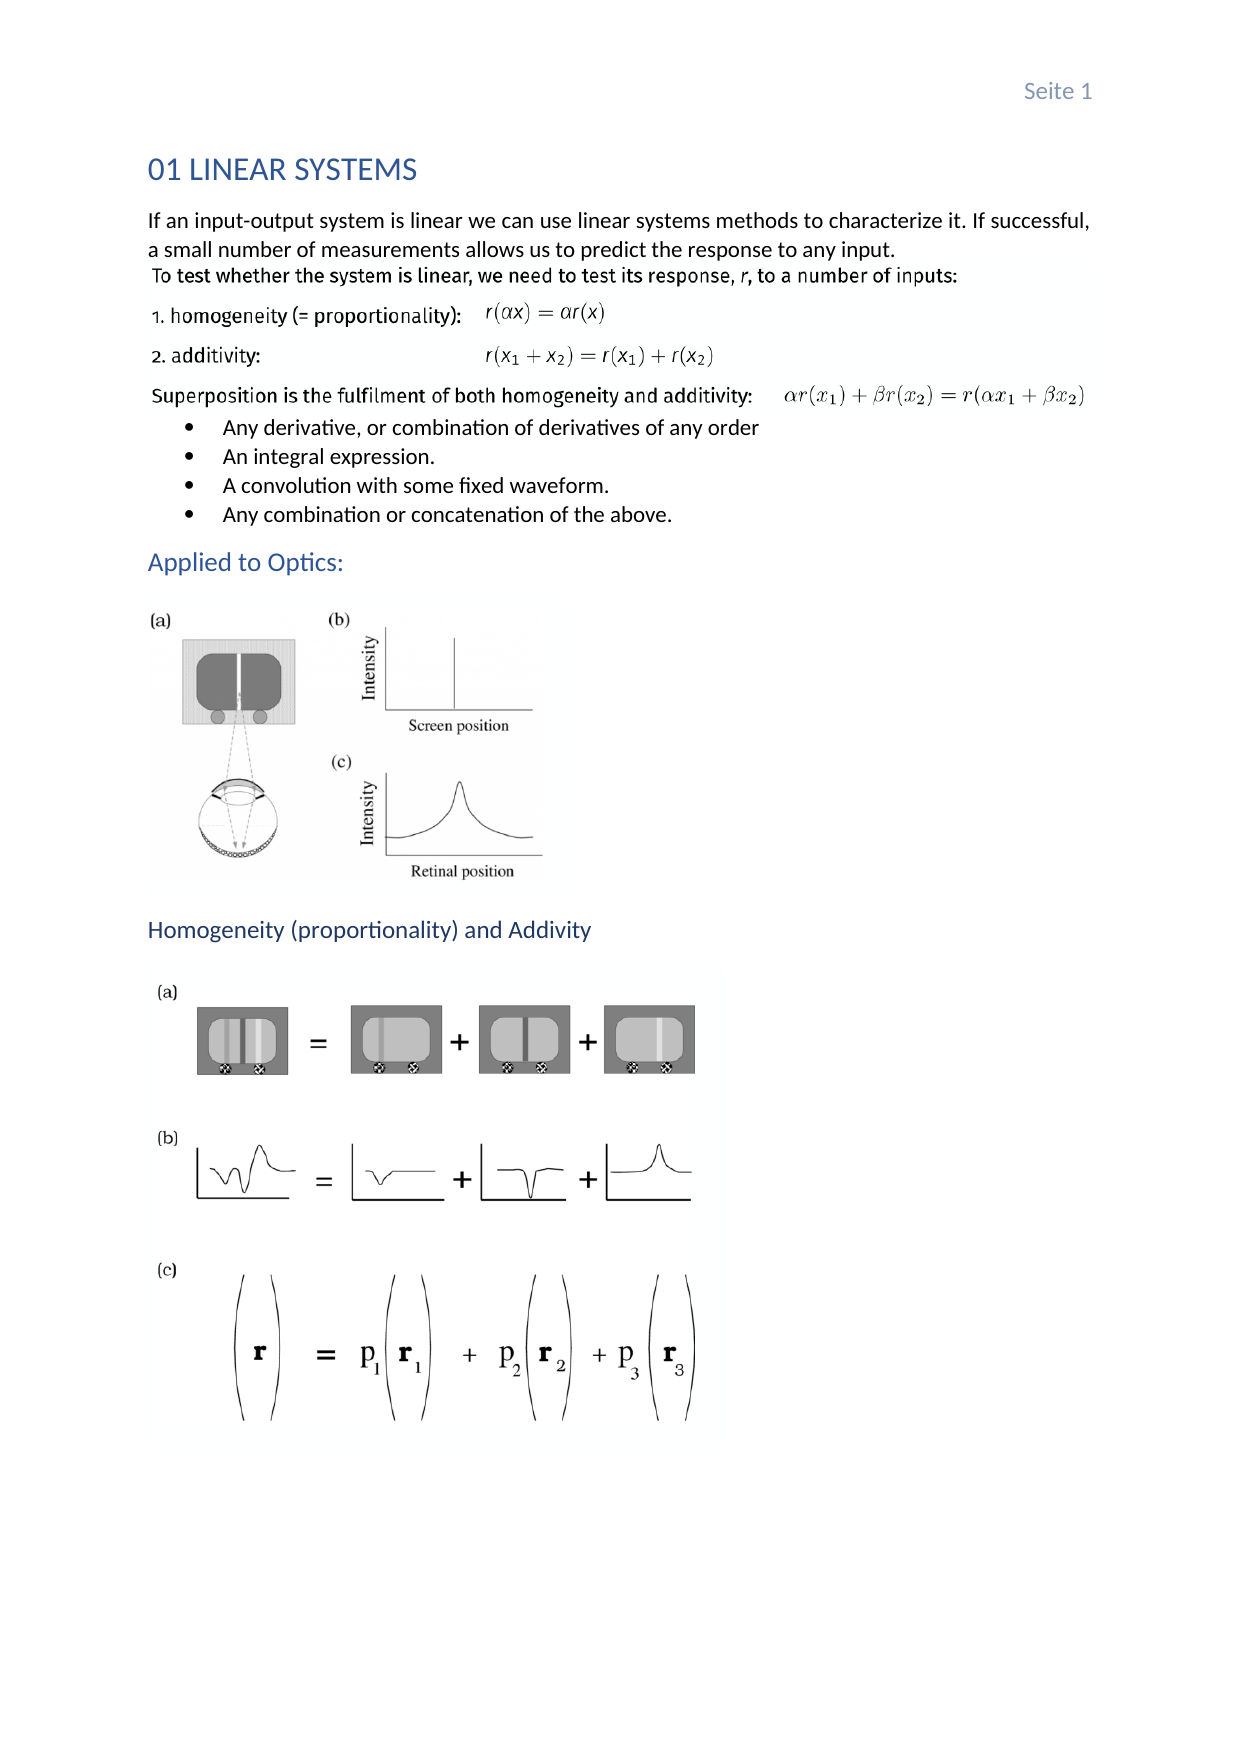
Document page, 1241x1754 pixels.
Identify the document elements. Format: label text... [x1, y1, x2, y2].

list Any derivative, or combination of derivatives of any order [185, 413, 1093, 441]
list An integral expression. [185, 442, 1093, 470]
subtitle 01 LINEAR SYSTEMS [148, 148, 1093, 188]
text If an input-output system is linear we can use linear systems methods to characterize it. If successful, a small number of measurements allows us to predict the response to any input. [148, 206, 1093, 263]
subtitle Applied to Optics: [148, 545, 1093, 578]
list A convolution with some fixed waveform. [185, 471, 1093, 499]
subtitle Homogeneity (proportionality) and Addivity [148, 914, 1093, 945]
list Any combination or concatenation of the above. [185, 500, 1093, 528]
